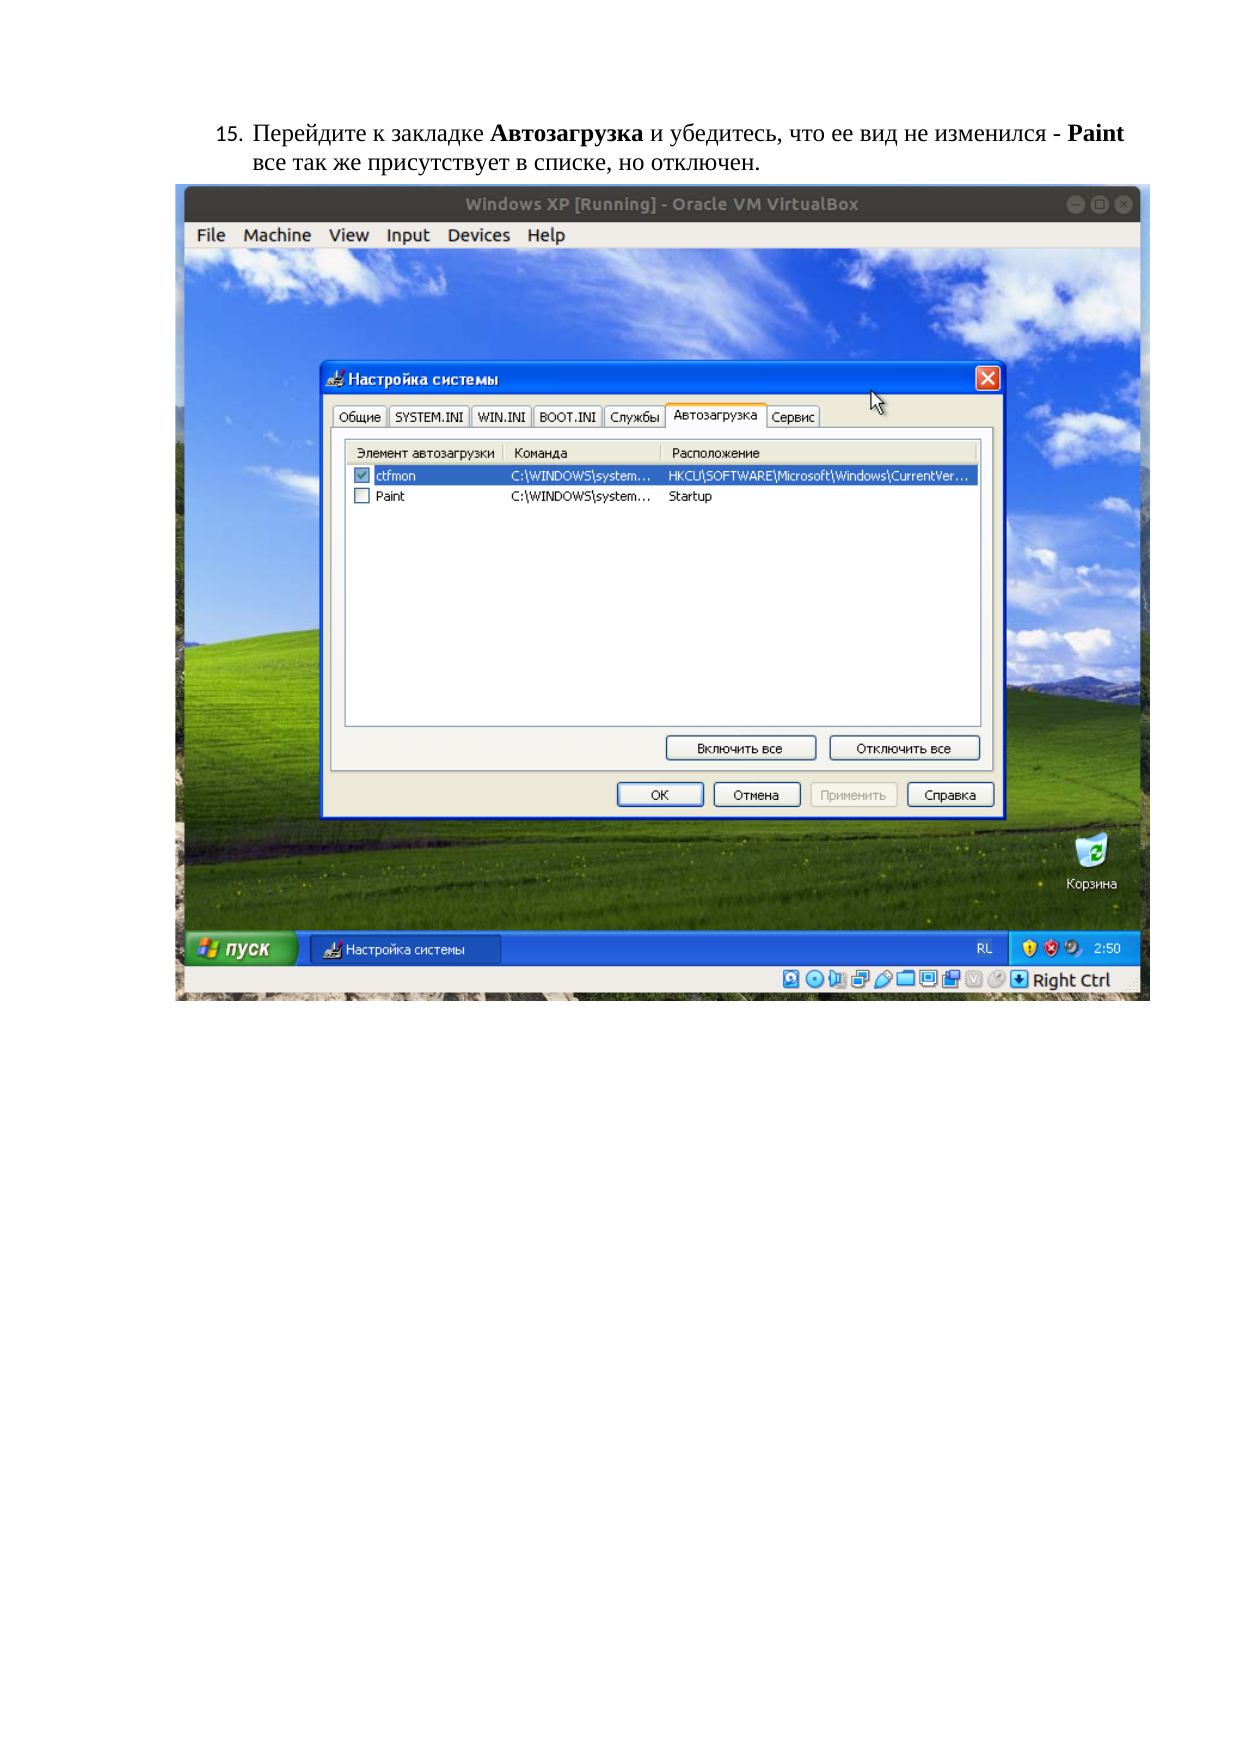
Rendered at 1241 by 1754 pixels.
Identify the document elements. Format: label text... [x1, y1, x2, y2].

list Перейдите к закладке Автозагрузка и убедитесь, что ее вид не изменился - Paint все так же присутствует в списке, но отключен. [215, 118, 1152, 176]
picture [175, 184, 1150, 1001]
